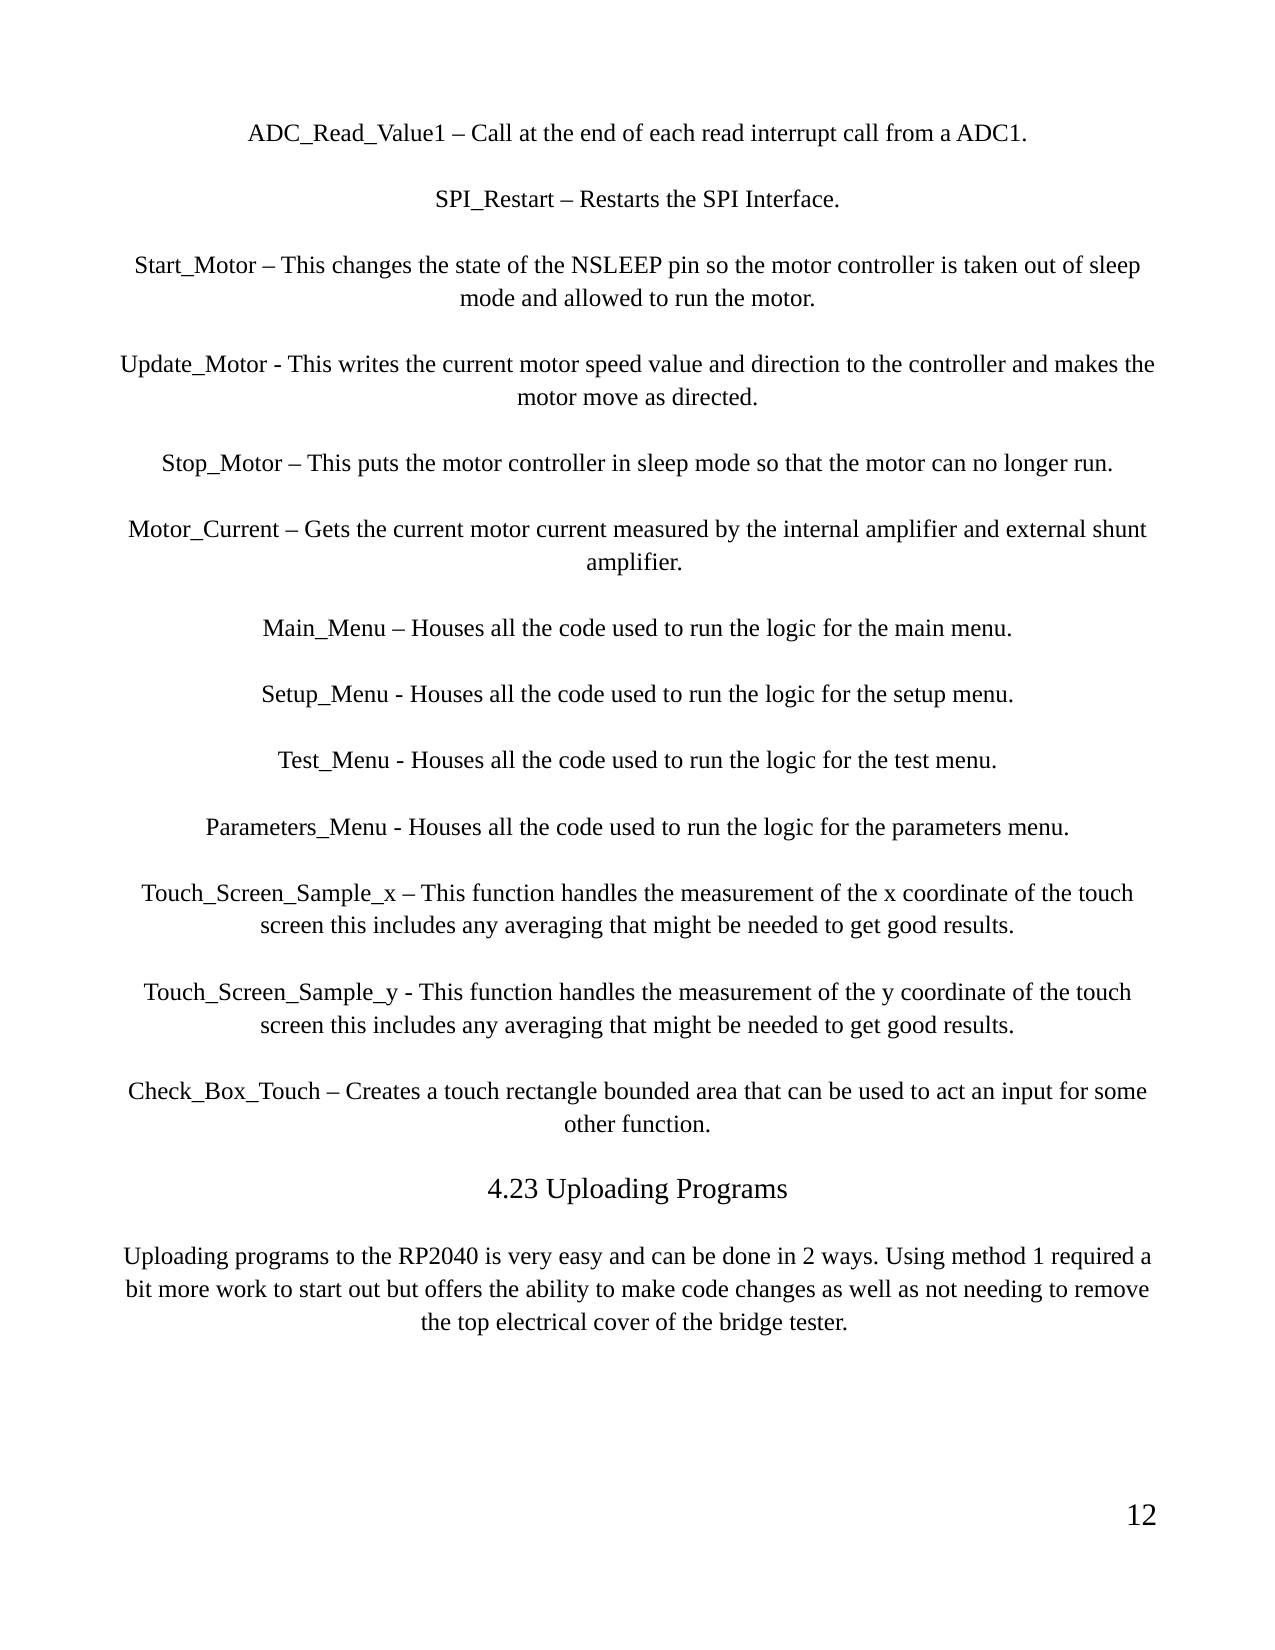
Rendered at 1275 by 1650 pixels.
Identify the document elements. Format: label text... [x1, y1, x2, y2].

subtitle 4.23 Uploading Programs [118, 1171, 1157, 1204]
text SPI_Restart – Restarts the SPI Interface. [118, 166, 1157, 213]
text Motor_Current – Gets the current motor current measured by the internal amplifier and external shunt amplifier. [118, 496, 1157, 576]
text ADC_Read_Value1 – Call at the end of each read interrupt call from a ADC1. [118, 118, 1157, 147]
text Stop_Motor – This puts the motor controller in sleep mode so that the motor can no longer run. [118, 430, 1157, 477]
text Update_Motor - This writes the current motor speed value and direction to the controller and makes the motor move as directed. [118, 331, 1157, 411]
text Main_Menu – Houses all the code used to run the logic for the main menu. [118, 595, 1157, 642]
text Touch_Screen_Sample_x – This function handles the measurement of the x coordinate of the touch screen this includes any averaging that might be needed to get good results. [118, 859, 1157, 939]
text Test_Menu - Houses all the code used to run the logic for the test menu. [118, 727, 1157, 774]
text Uploading programs to the RP2040 is very easy and can be done in 2 ways. Using method 1 required a bit more work to start out but offers the ability to make code changes as well as not needing to remove the top electrical cover of the bridge tester. [118, 1217, 1157, 1336]
text Setup_Menu - Houses all the code used to run the logic for the setup menu. [118, 661, 1157, 708]
text Start_Motor – This changes the state of the NSLEEP pin so the motor controller is taken out of sleep mode and allowed to run the motor. [118, 232, 1157, 312]
text Check_Box_Touch – Creates a touch rectangle bounded area that can be used to act an input for some other function. [118, 1057, 1157, 1137]
text Touch_Screen_Sample_y - This function handles the measurement of the y coordinate of the touch screen this includes any averaging that might be needed to get good results. [118, 958, 1157, 1038]
text Parameters_Menu - Houses all the code used to run the logic for the parameters menu. [118, 793, 1157, 840]
